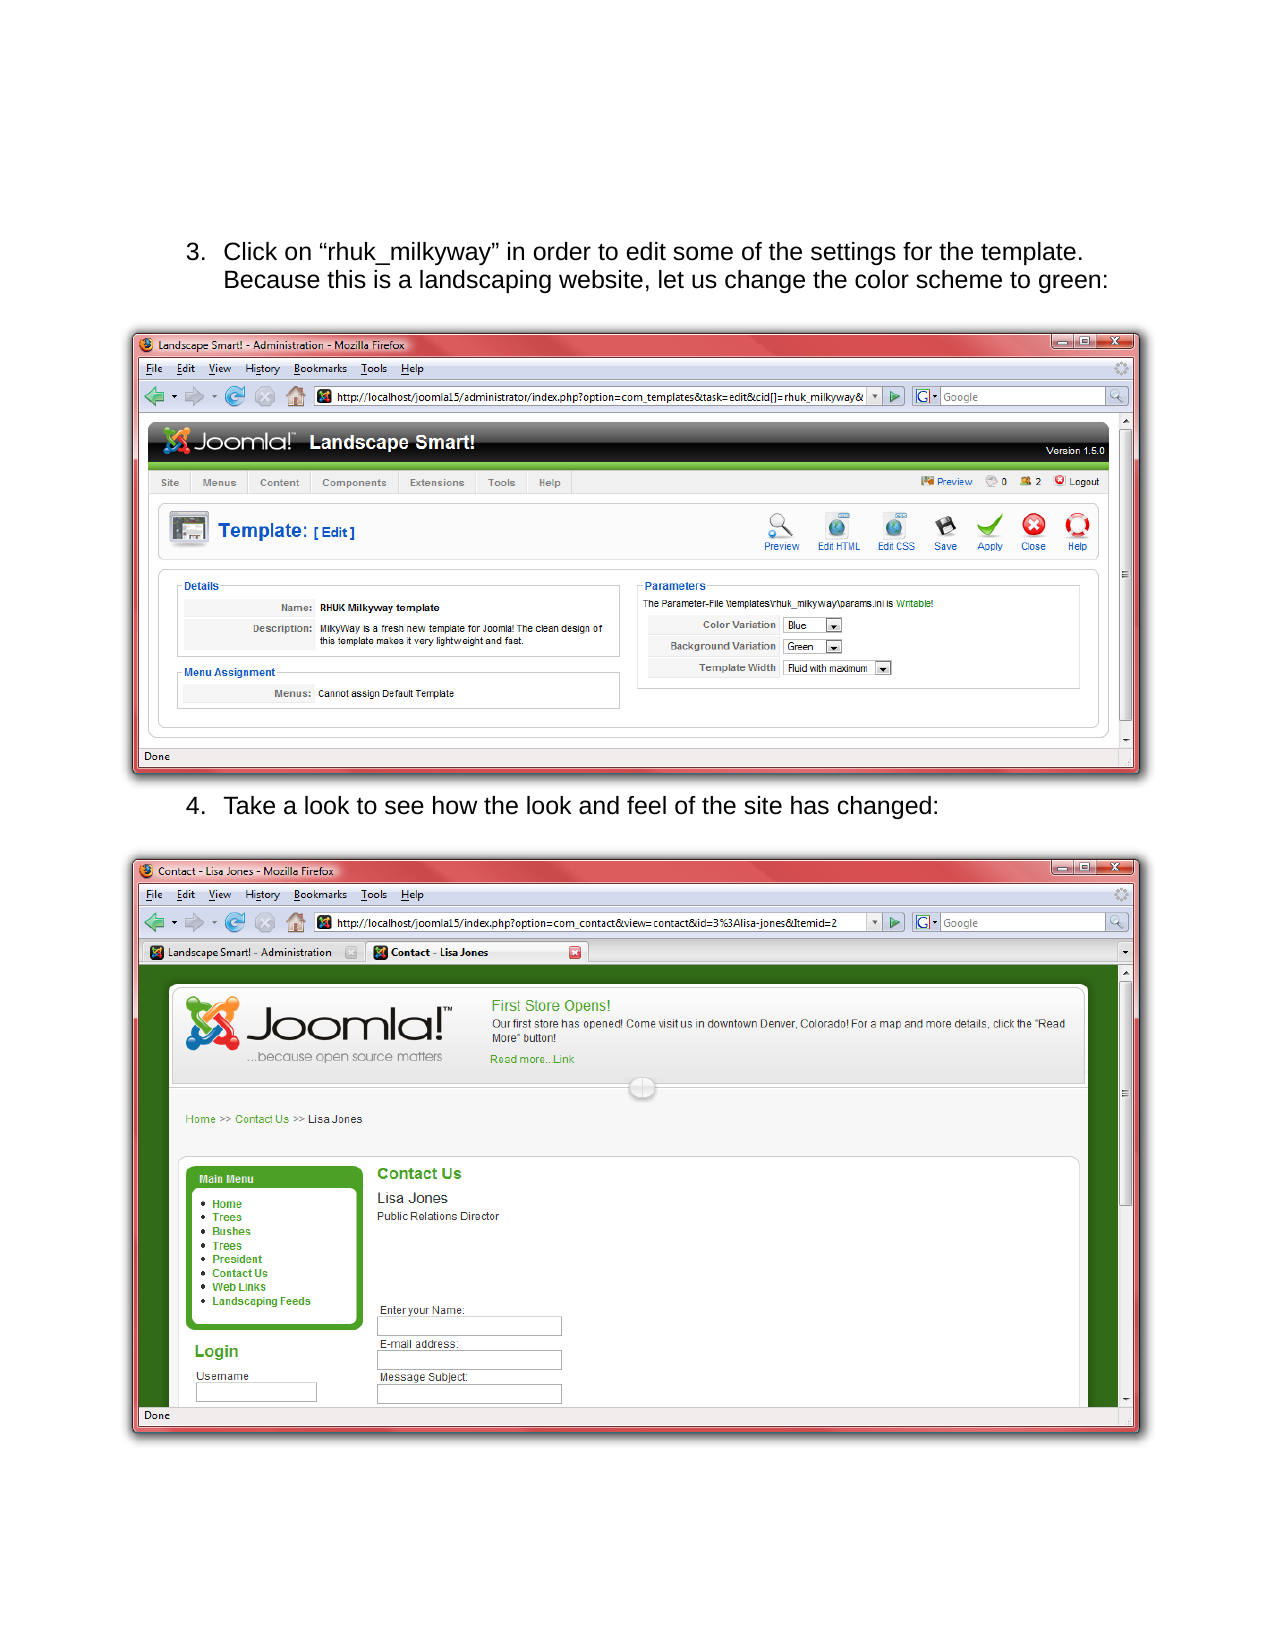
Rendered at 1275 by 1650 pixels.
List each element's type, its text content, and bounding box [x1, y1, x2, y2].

list Take a look to see how the look and feel of the site has changed: [186, 791, 1157, 820]
picture [119, 846, 1156, 1449]
list [186, 307, 1157, 319]
list Click on “rhuk_milkyway” in order to edit some of the settings for the template. Because this is a landscaping website, let us change the color scheme to green: [186, 237, 1157, 294]
picture [119, 320, 1156, 790]
